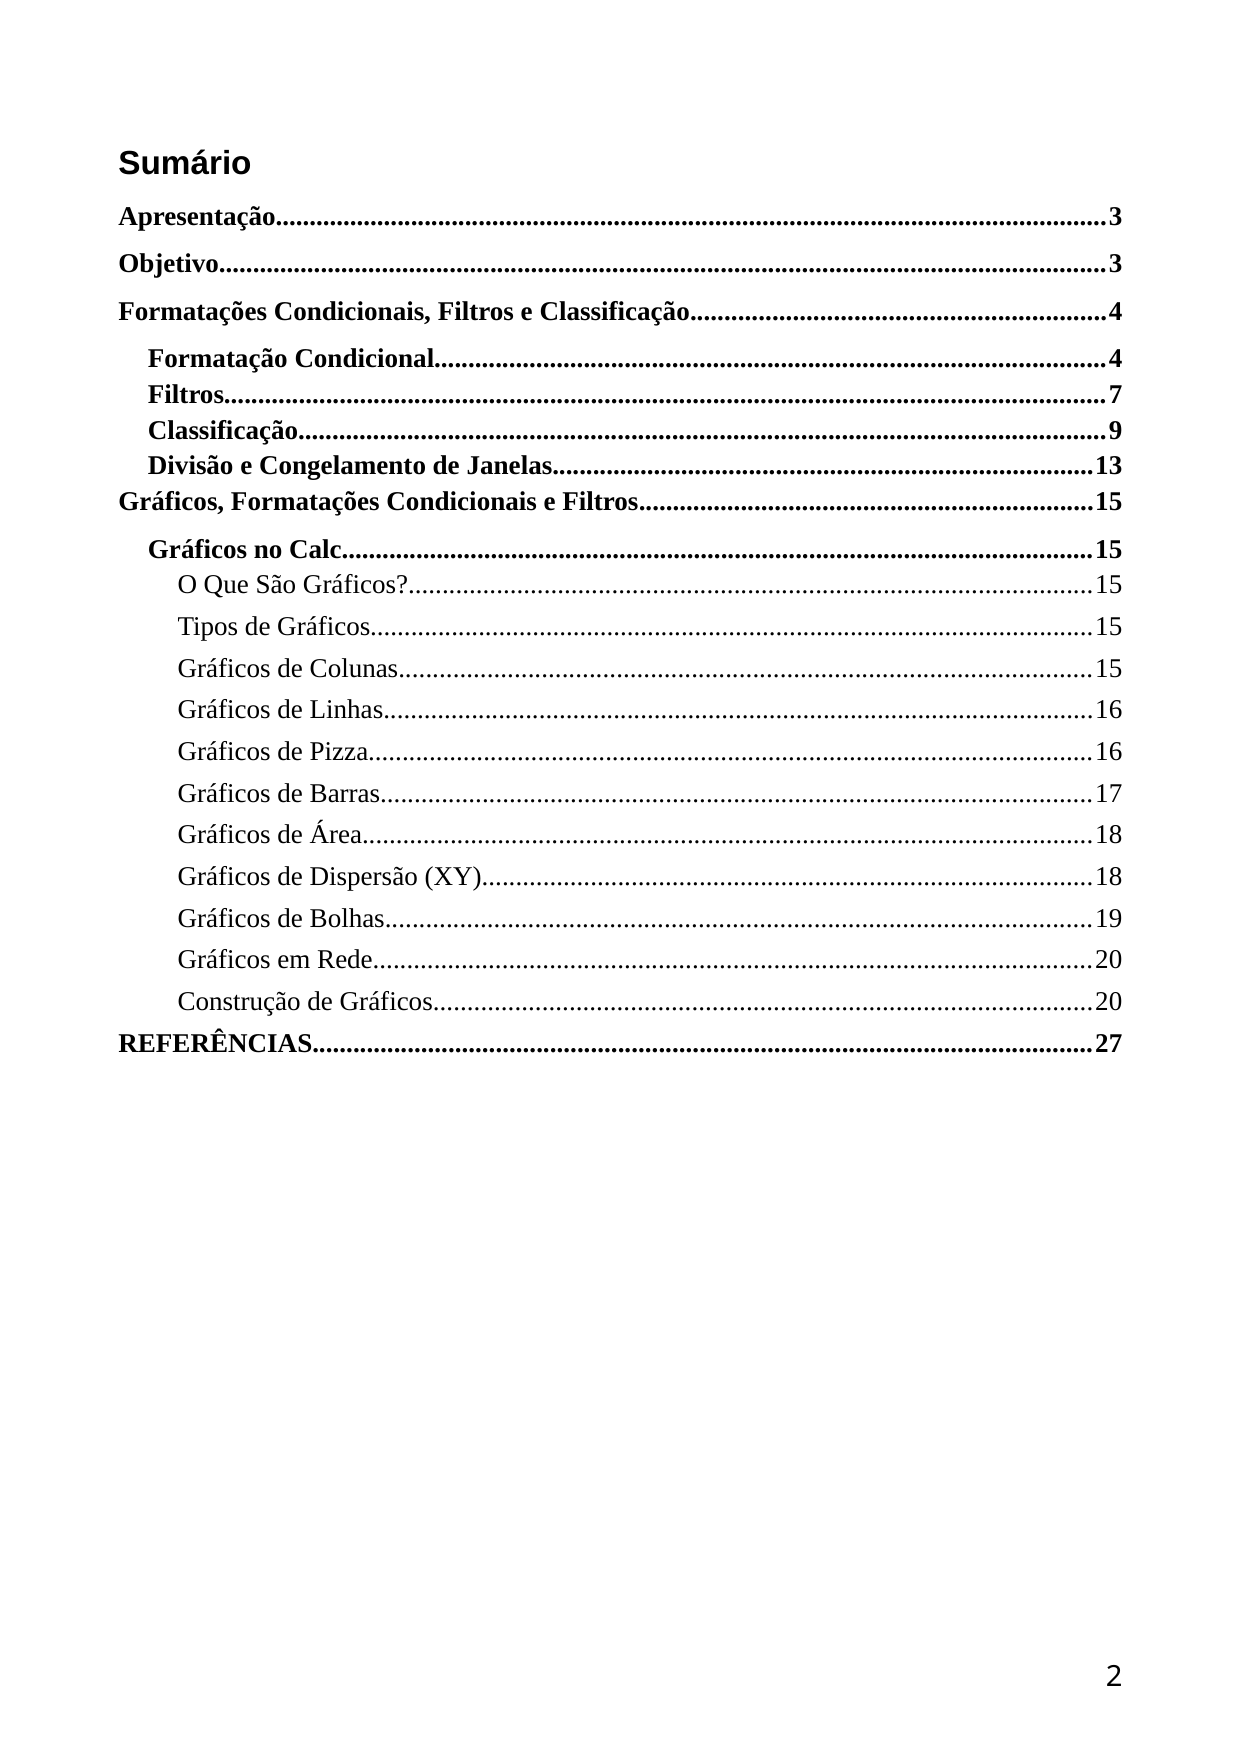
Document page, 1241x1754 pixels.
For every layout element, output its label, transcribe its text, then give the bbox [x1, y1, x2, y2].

text Apresentação 3 [118, 200, 1122, 231]
text Formatações Condicionais, Filtros e Classificação 4 [118, 295, 1122, 326]
text Objetivo 3 [118, 247, 1122, 278]
text Tipos de Gráficos 15 [177, 610, 1122, 641]
text Classificação 9 [148, 414, 1122, 445]
text Gráficos de Pizza 16 [177, 735, 1122, 766]
text Gráficos de Linhas 16 [177, 693, 1122, 724]
text Divisão e Congelamento de Janelas 13 [148, 449, 1122, 481]
text Gráficos de Área 18 [177, 818, 1122, 849]
text Gráficos de Bolhas 19 [177, 902, 1122, 933]
text Gráficos de Colunas 15 [177, 652, 1122, 683]
text Gráficos no Calc 15 [148, 533, 1122, 564]
text Construção de Gráficos 20 [177, 985, 1122, 1016]
text Formatação Condicional 4 [148, 342, 1122, 373]
text Gráficos de Dispersão (XY) 18 [177, 860, 1122, 891]
text REFERÊNCIAS 27 [118, 1027, 1122, 1058]
text Gráficos de Barras 17 [177, 777, 1122, 808]
text Gráficos em Rede 20 [177, 943, 1122, 974]
text O Que São Gráficos? 15 [177, 568, 1122, 599]
subtitle Sumário [118, 143, 1122, 182]
text Gráficos, Formatações Condicionais e Filtros 15 [118, 485, 1122, 516]
text Filtros 7 [148, 378, 1122, 409]
